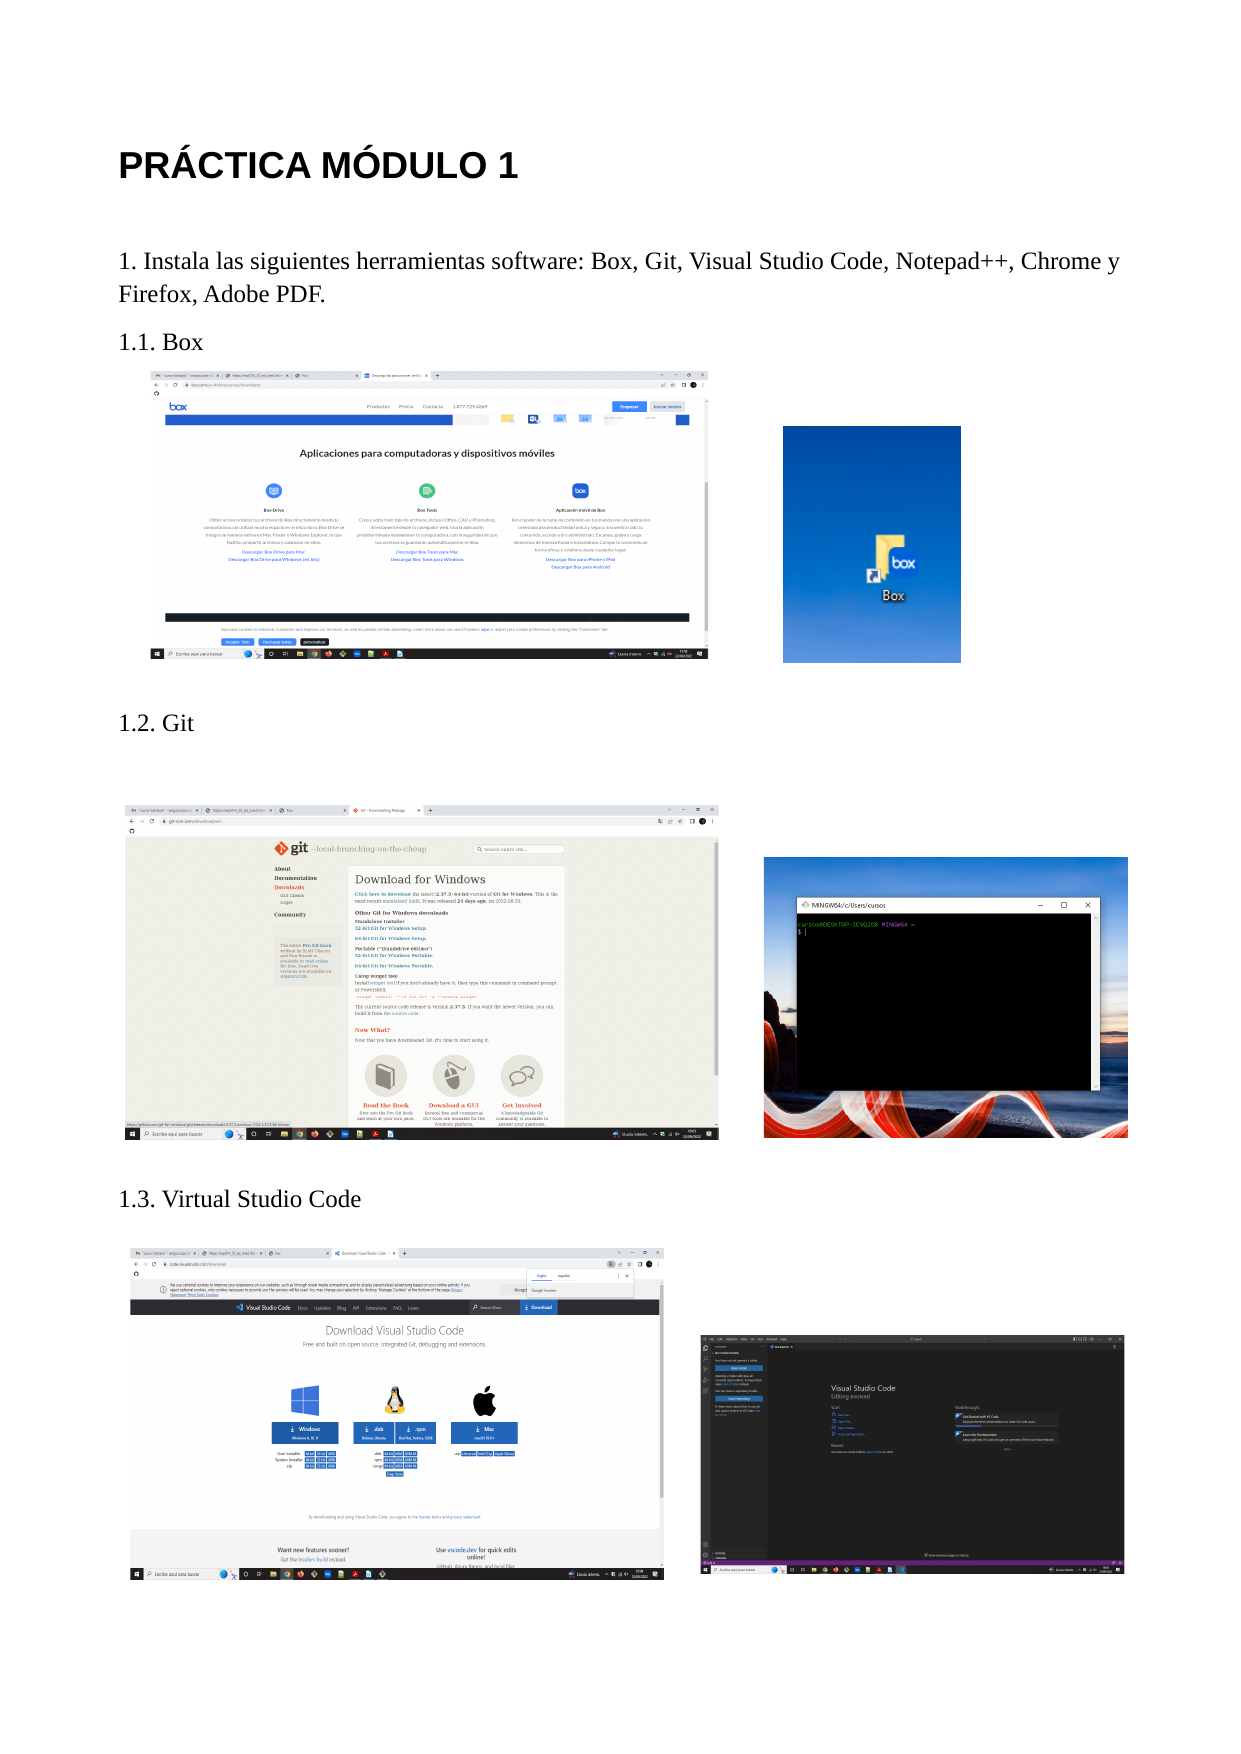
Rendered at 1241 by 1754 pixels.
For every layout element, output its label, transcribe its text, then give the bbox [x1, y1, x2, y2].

picture [125, 805, 719, 1140]
text 1.2. Git [118, 708, 1122, 737]
text 1.1. Box [118, 327, 1122, 356]
text 1.3. Virtual Studio Code [118, 1184, 1122, 1213]
subtitle PRÁCTICA MÓDULO 1 [118, 143, 1122, 186]
picture [839, 426, 913, 536]
text 1. Instala las siguientes herramientas software: Box, Git, Visual Studio Code, Notepad++, Chrome y Firefox, Adobe PDF. [118, 246, 1122, 308]
picture [150, 371, 709, 659]
picture [130, 1248, 664, 1580]
picture [700, 1335, 1125, 1574]
picture [846, 857, 1109, 1138]
